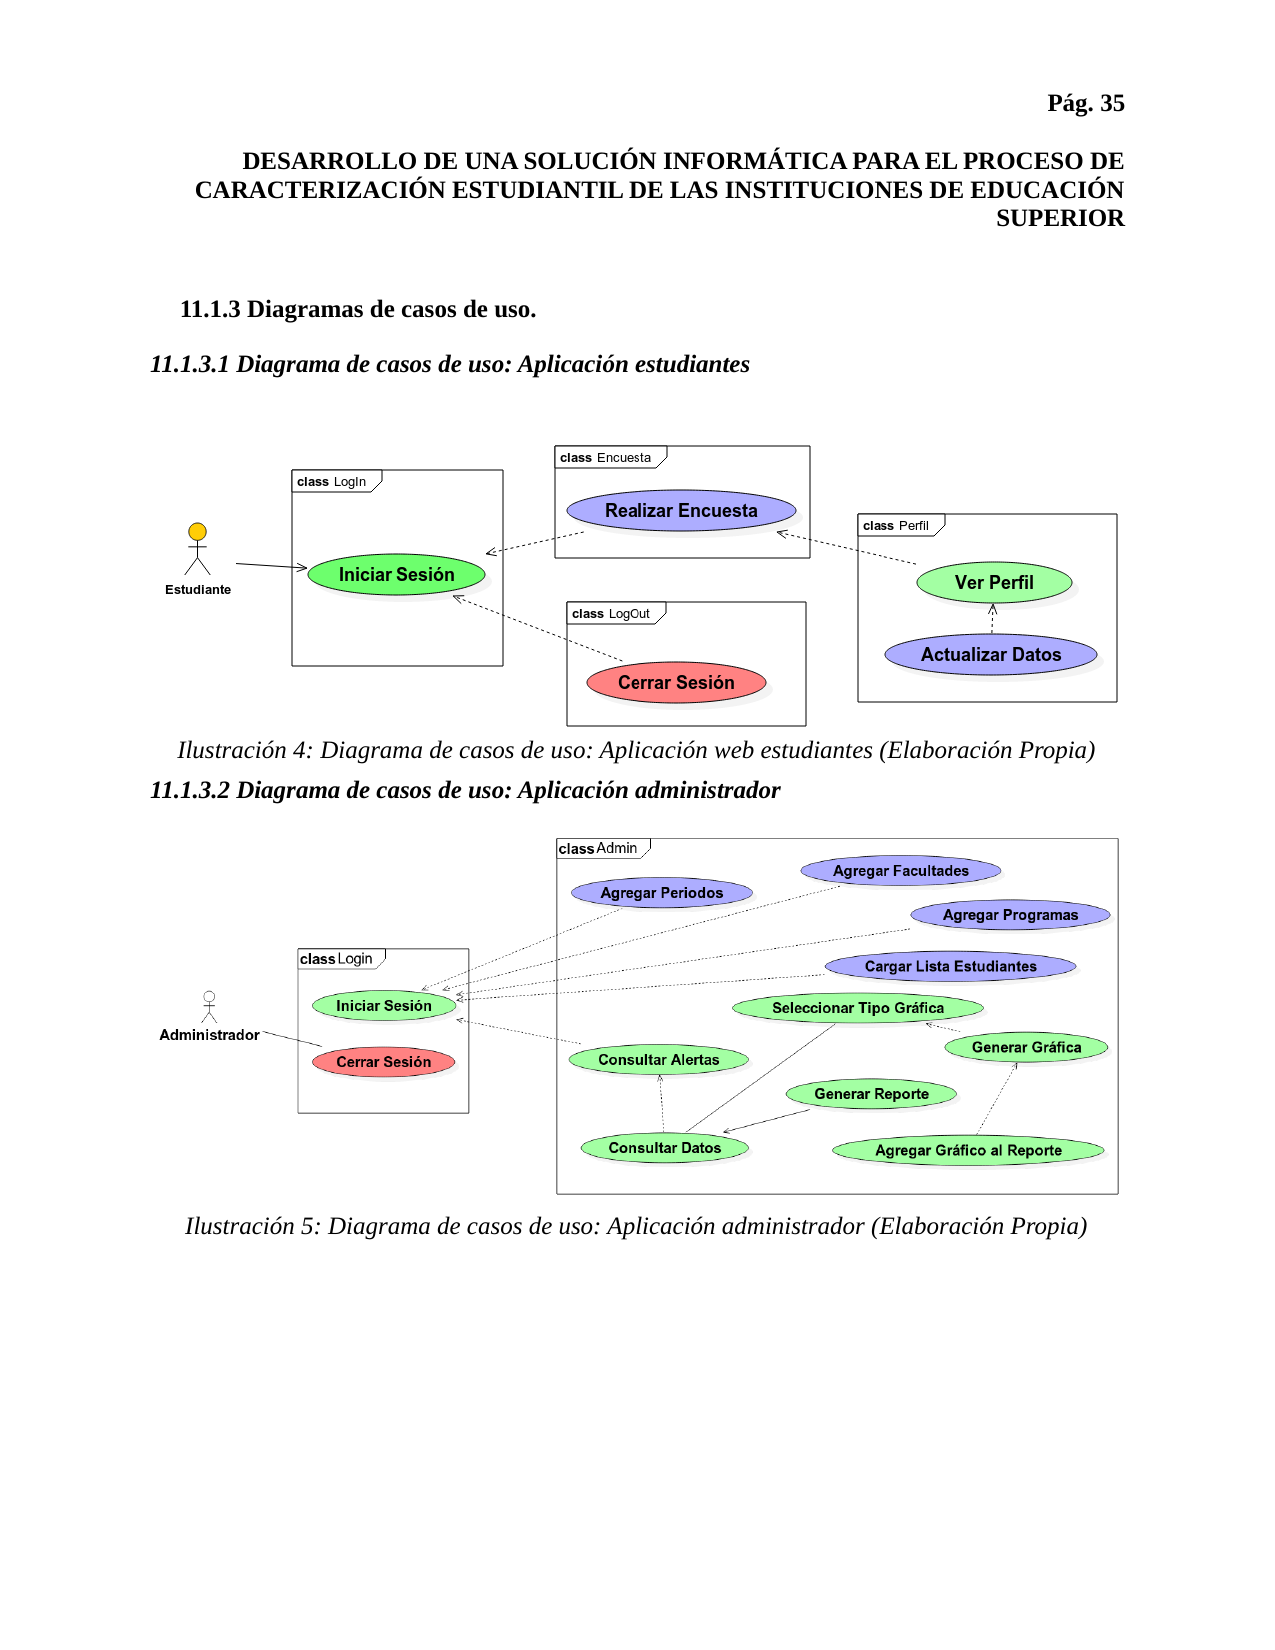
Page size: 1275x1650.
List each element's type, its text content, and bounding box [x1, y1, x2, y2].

picture [150, 436, 1125, 735]
text Ilustración 5: Diagrama de casos de uso: Aplicación administrador (Elaboración Propia) [150, 1211, 1125, 1240]
subtitle 11.1.3.1 Diagrama de casos de uso: Aplicación estudiantes [150, 349, 1125, 378]
text Ilustración 4: Diagrama de casos de uso: Aplicación web estudiantes (Elaboración Propia) [150, 735, 1125, 764]
picture [150, 833, 1124, 1200]
subtitle 11.1.3.2 Diagrama de casos de uso: Aplicación administrador [150, 776, 1125, 804]
list 11.1.3 Diagramas de casos de uso. [150, 294, 1125, 323]
